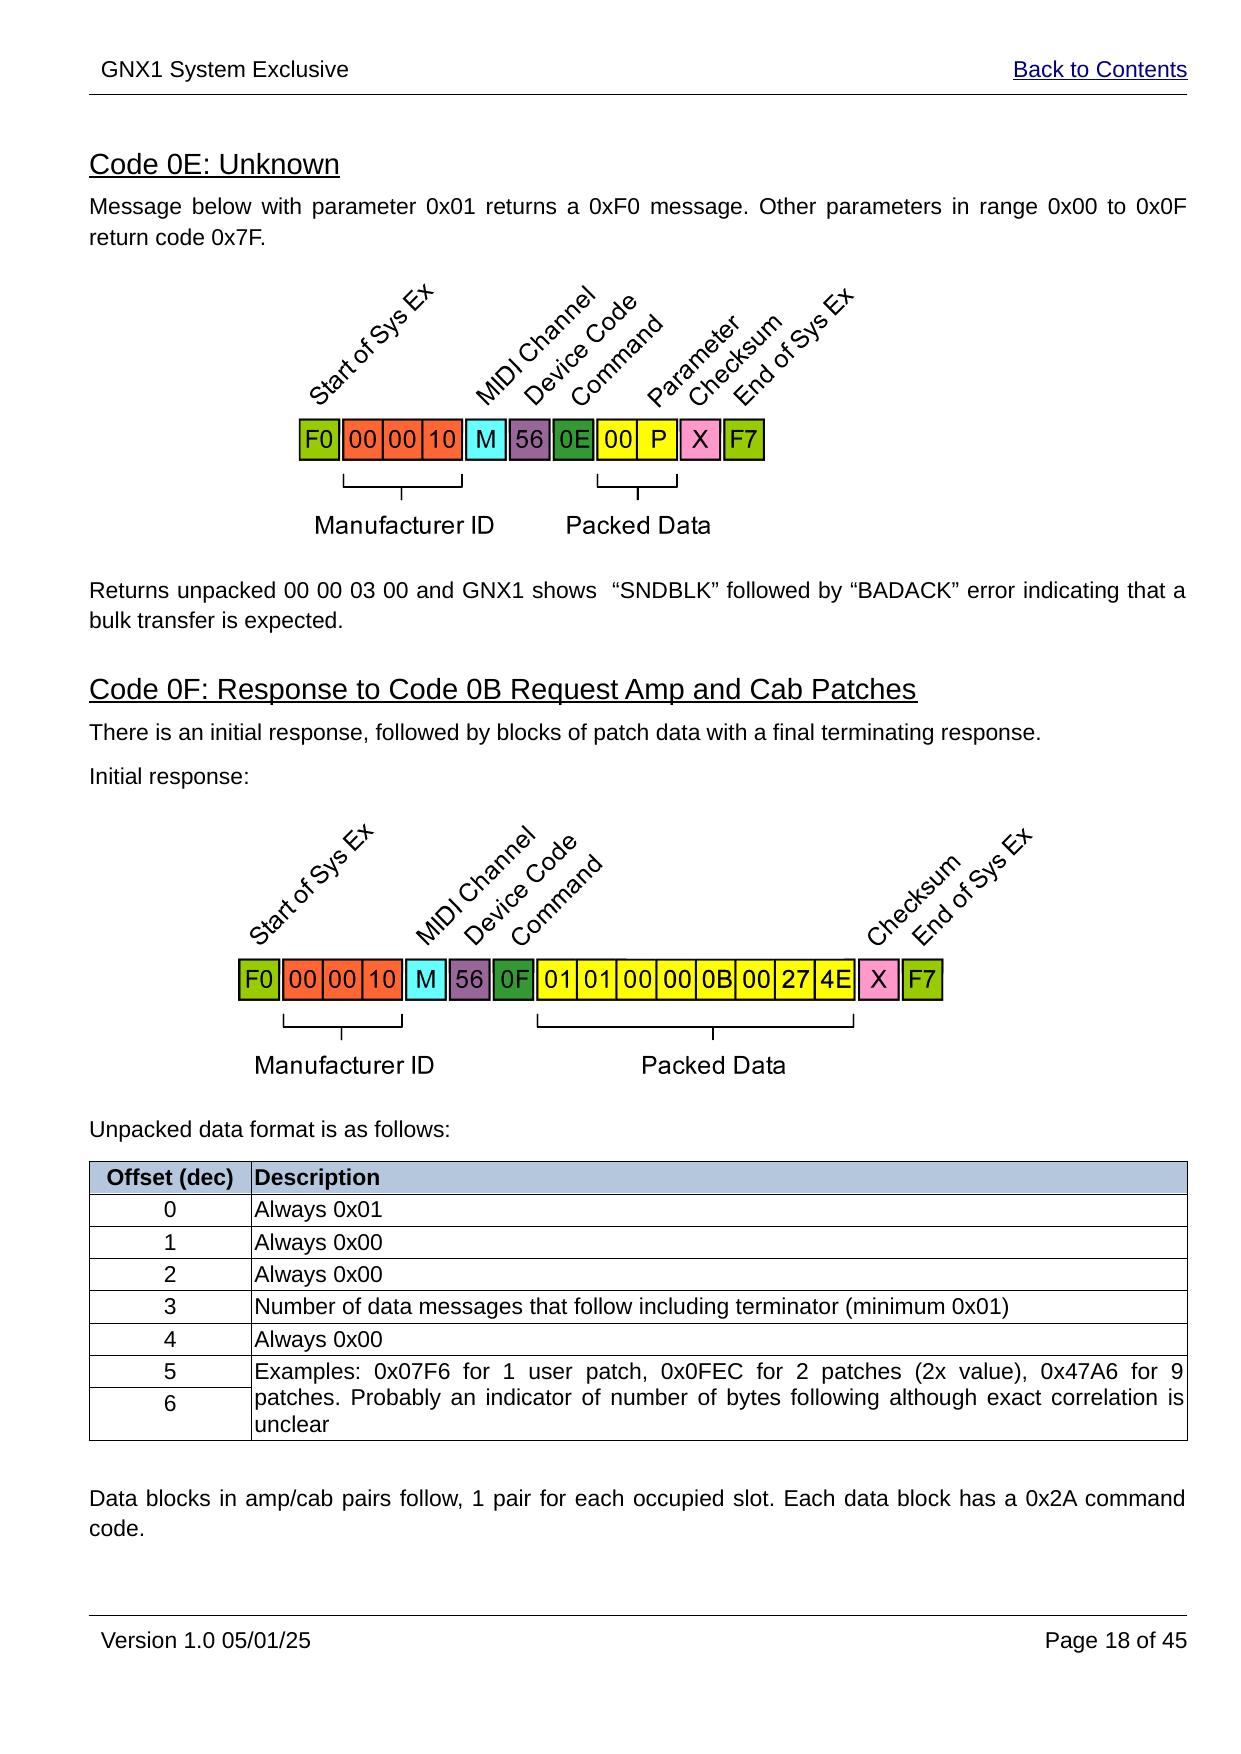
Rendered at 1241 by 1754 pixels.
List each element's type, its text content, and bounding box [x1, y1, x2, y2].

text Initial response: [89, 763, 1187, 789]
table_cell Examples: 0x07F6 for 1 user patch, 0x0FEC for 2 patches (2x value), 0x47A6 for 9 patches. Probably an indicator of number of bytes following although exact correlation is unclear [252, 1356, 1187, 1440]
table_cell 1 [90, 1227, 251, 1258]
table_cell 3 [90, 1291, 251, 1323]
table_cell Always 0x01 [252, 1195, 1187, 1226]
table_cell Always 0x00 [252, 1227, 1187, 1258]
table_header Description [252, 1162, 1187, 1193]
table_cell 4 [90, 1324, 251, 1355]
table_cell Number of data messages that follow including terminator (minimum 0x01) [252, 1291, 1187, 1323]
subtitle Code 0E: Unknown [89, 147, 1187, 181]
text There is an initial response, followed by blocks of patch data with a final terminating response. [89, 718, 1187, 745]
table_cell 2 [90, 1259, 251, 1290]
text Returns unpacked 00 00 03 00 and GNX1 shows “SNDBLK” followed by “BADACK” error indicating that a bulk transfer is expected. [89, 268, 1187, 633]
table_cell 0 [90, 1195, 251, 1226]
picture [238, 822, 1039, 1080]
table_cell Always 0x00 [252, 1259, 1187, 1290]
text Data blocks in amp/cab pairs follow, 1 pair for each occupied slot. Each data block has a 0x2A command code. [89, 1485, 1187, 1541]
picture [298, 283, 978, 540]
table_cell 5 [90, 1356, 251, 1387]
text Message below with parameter 0x01 returns a 0xF0 message. Other parameters in range 0x00 to 0x0F return code 0x7F. [89, 193, 1187, 250]
table_cell 6 [90, 1388, 251, 1440]
table_header Offset (dec) [90, 1162, 251, 1193]
text Unpacked data format is as follows: [89, 808, 1187, 1143]
table_cell Always 0x00 [252, 1324, 1187, 1355]
subtitle Code 0F: Response to Code 0B Request Amp and Cab Patches [89, 672, 1187, 706]
